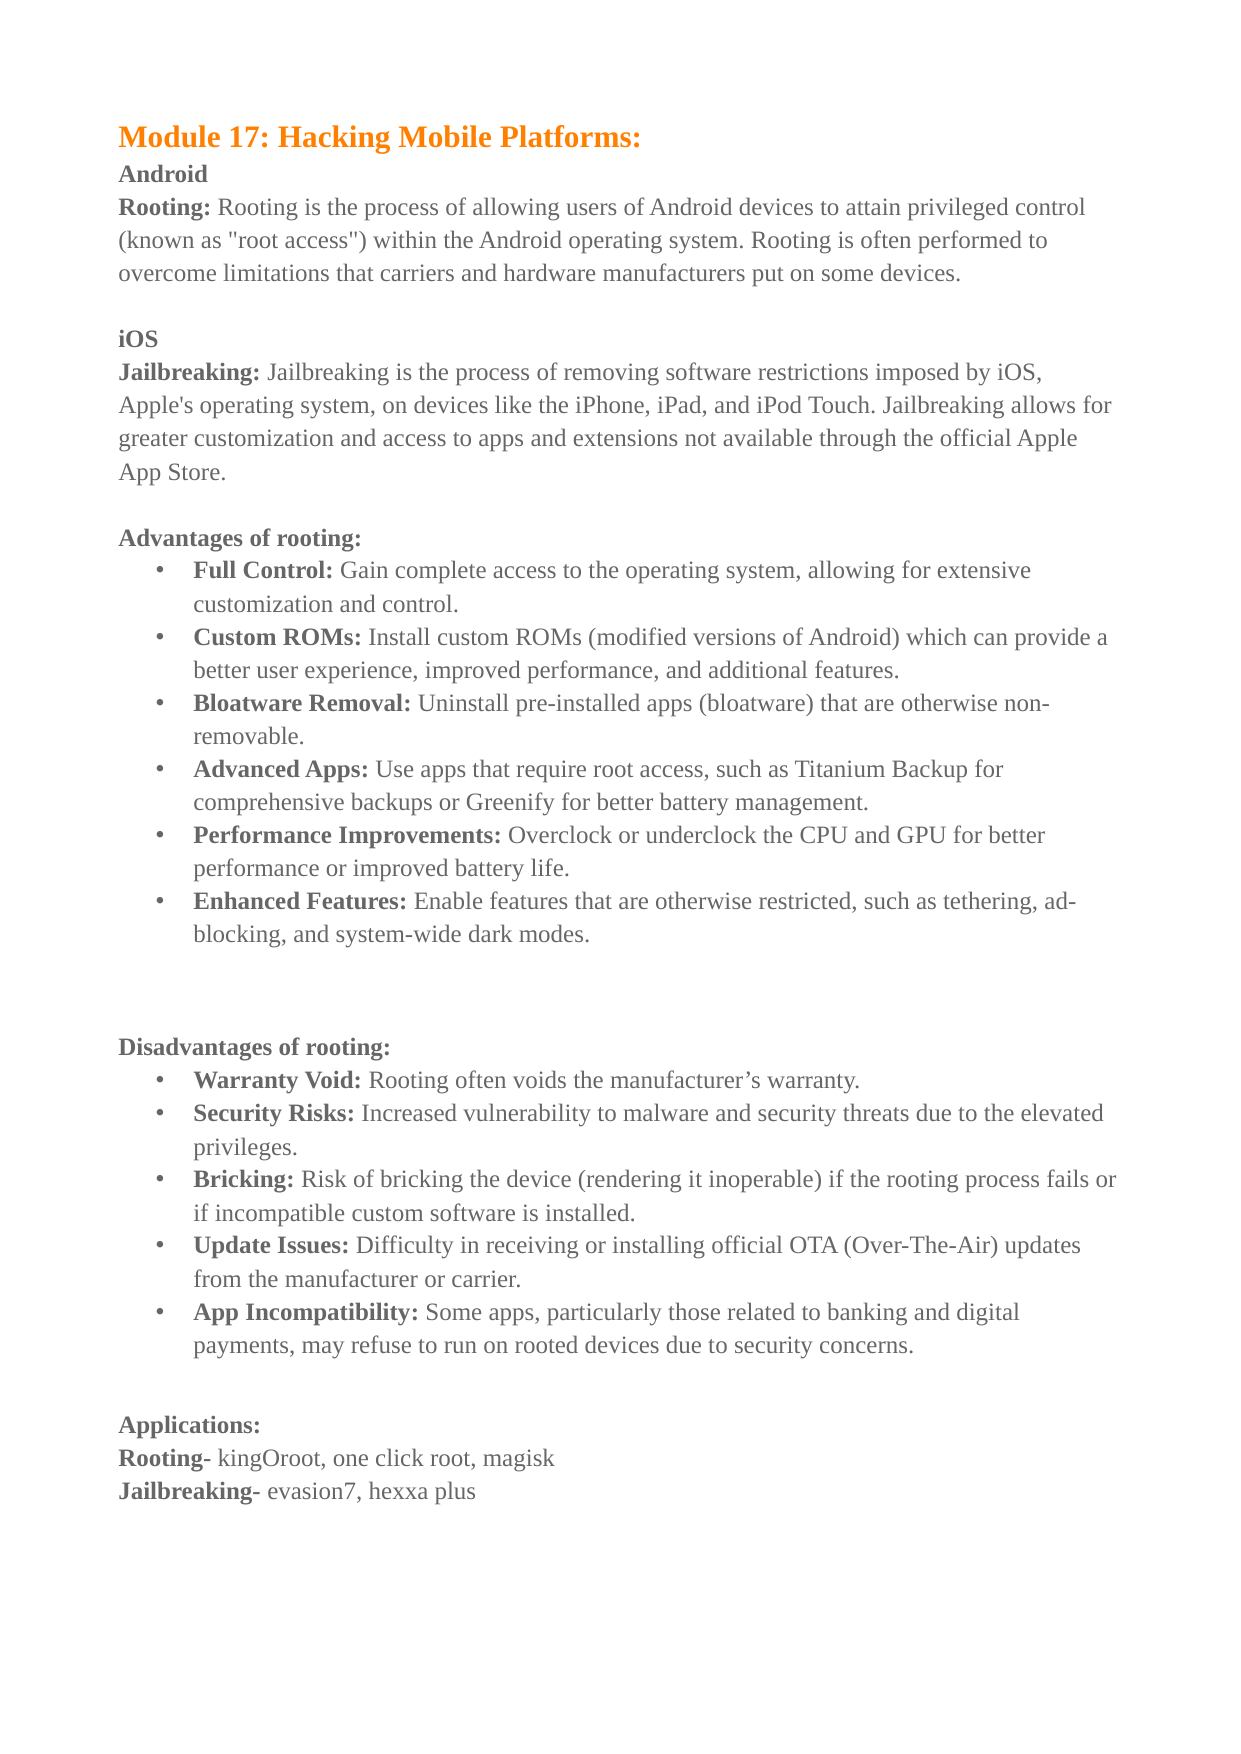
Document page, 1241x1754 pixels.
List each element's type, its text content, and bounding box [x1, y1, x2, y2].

text Jailbreaking: Jailbreaking is the process of removing software restrictions imposed by iOS, Apple's operating system, on devices like the iPhone, iPad, and iPod Touch. Jailbreaking allows for greater customization and access to apps and extensions not available through the official Apple App Store. [118, 357, 1122, 485]
list Advanced Apps: Use apps that require root access, such as Titanium Backup for comprehensive backups or Greenify for better battery management. [156, 754, 1122, 816]
list Update Issues: Difficulty in receiving or installing official OTA (Over-The-Air) updates from the manufacturer or carrier. [156, 1231, 1122, 1292]
text Disadvantages of rooting: [118, 1032, 1122, 1061]
list Security Risks: Increased vulnerability to malware and security threats due to the elevated privileges. [156, 1098, 1122, 1160]
list App Incompatibility: Some apps, particularly those related to banking and digital payments, may refuse to run on rooted devices due to security concerns. [156, 1297, 1122, 1358]
text Module 17: Hacking Mobile Platforms: [118, 118, 1122, 154]
text Advantages of rooting: [118, 523, 1122, 551]
list Bloatware Removal: Uninstall pre-installed apps (bloatware) that are otherwise non-removable. [156, 688, 1122, 749]
text Jailbreaking- evasion7, hexxa plus [118, 1476, 1122, 1505]
text Rooting- kingOroot, one click root, magisk [118, 1443, 1122, 1472]
text iOS [118, 324, 1122, 353]
list Custom ROMs: Install custom ROMs (modified versions of Android) which can provide a better user experience, improved performance, and additional features. [156, 622, 1122, 683]
list Bricking: Risk of bricking the device (rendering it inoperable) if the rooting process fails or if incompatible custom software is installed. [156, 1164, 1122, 1226]
list Enhanced Features: Enable features that are otherwise restricted, such as tethering, ad-blocking, and system-wide dark modes. [156, 886, 1122, 948]
text Android [118, 159, 1122, 188]
text Applications: [118, 1410, 1122, 1439]
list Full Control: Gain complete access to the operating system, allowing for extensive customization and control. [156, 556, 1122, 617]
text Rooting: Rooting is the process of allowing users of Android devices to attain privileged control (known as "root access") within the Android operating system. Rooting is often performed to overcome limitations that carriers and hardware manufacturers put on some devices. [118, 192, 1122, 287]
list Warranty Void: Rooting often voids the manufacturer’s warranty. [156, 1066, 1122, 1094]
list Performance Improvements: Overclock or underclock the CPU and GPU for better performance or improved battery life. [156, 820, 1122, 882]
